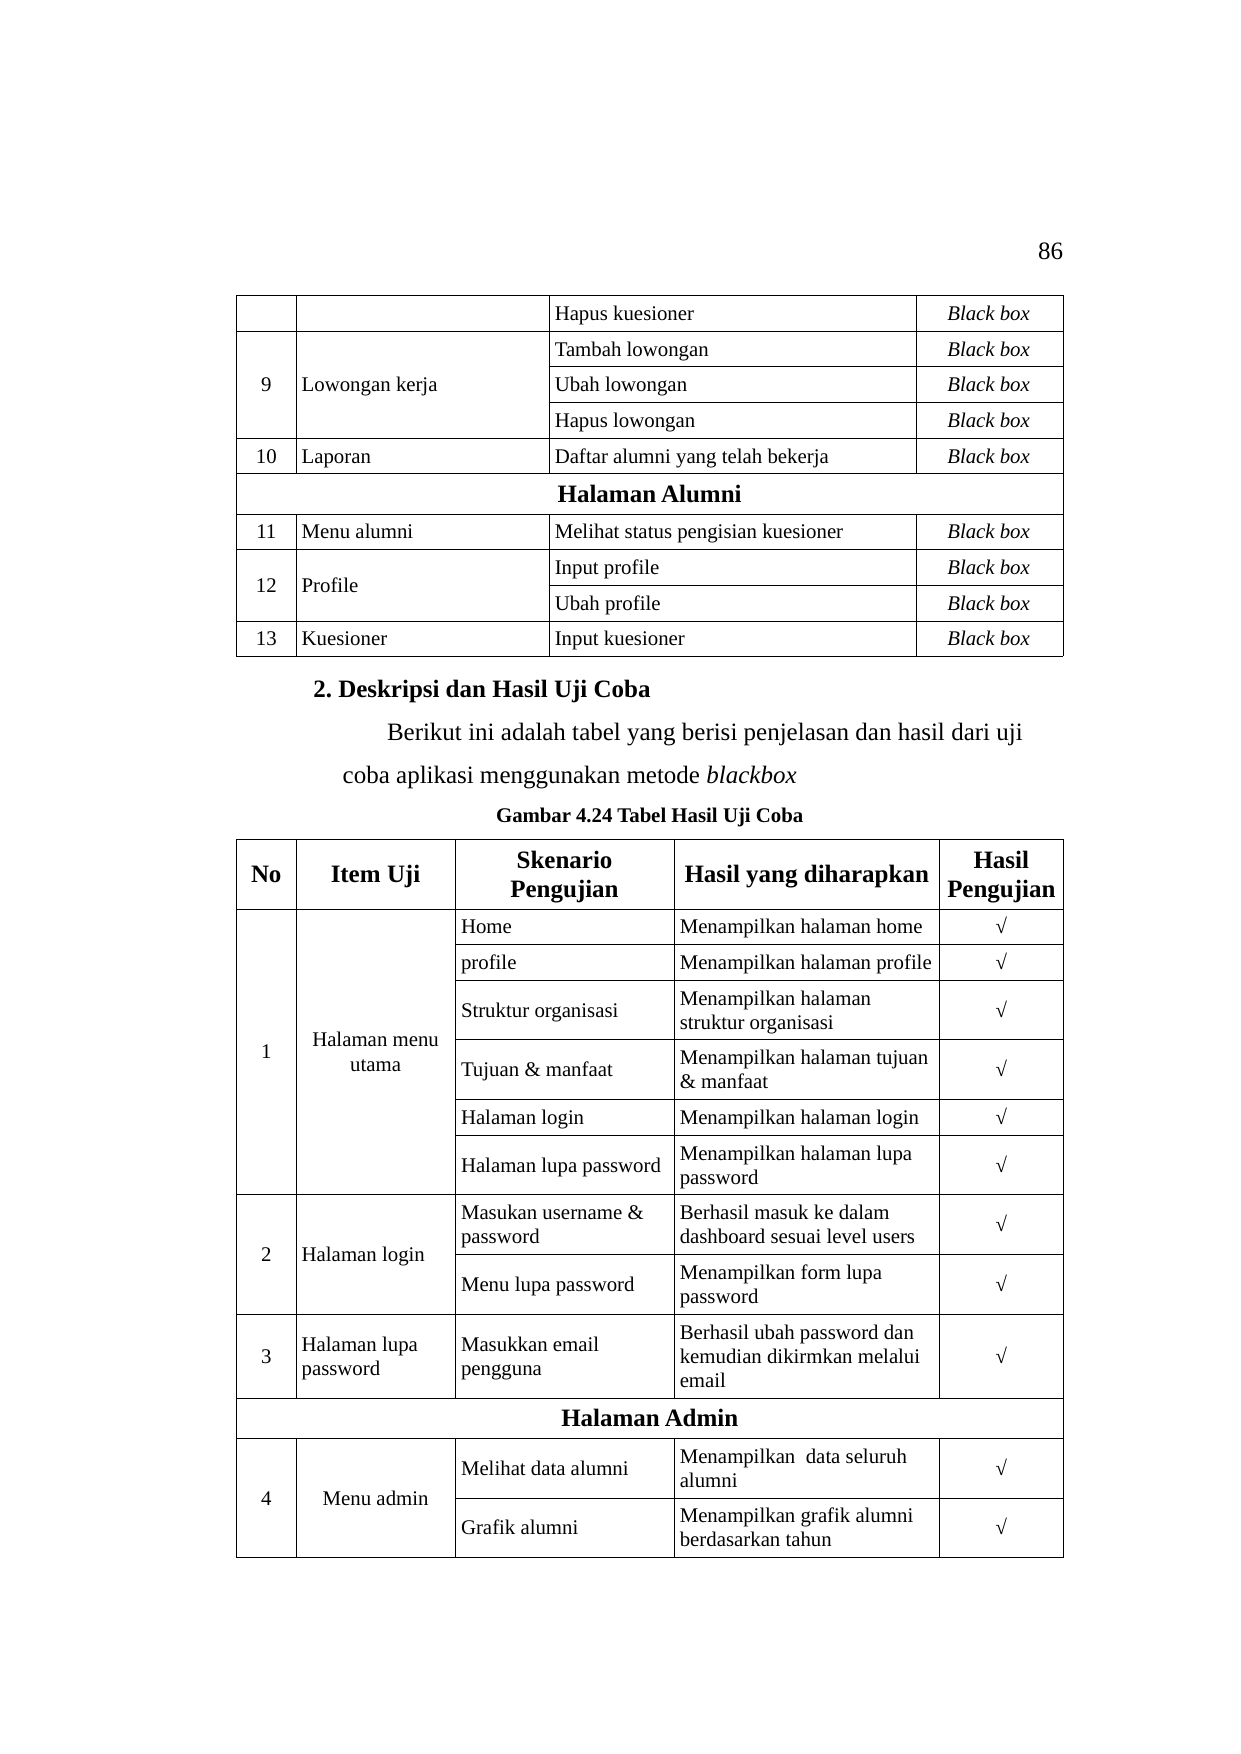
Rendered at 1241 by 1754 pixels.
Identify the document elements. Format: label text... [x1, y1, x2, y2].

table_cell √ [940, 945, 1063, 980]
table_cell √ [940, 1100, 1063, 1135]
table_cell Berhasil masuk ke dalam dashboard sesuai level users [675, 1195, 939, 1254]
table_cell Masukkan email pengguna [456, 1315, 674, 1397]
table_header No [237, 840, 296, 908]
table_cell Menu alumni [297, 515, 549, 549]
table_cell 10 [237, 439, 296, 473]
table_cell Lowongan kerja [297, 332, 549, 438]
table_cell Black box [917, 439, 1063, 473]
table_cell √ [940, 981, 1063, 1039]
table_cell profile [456, 945, 674, 980]
table_cell Black box [917, 367, 1063, 402]
table_cell Halaman lupa password [297, 1315, 455, 1397]
table_cell Halaman login [456, 1100, 674, 1135]
table_cell Masukan username & password [456, 1195, 674, 1254]
table_cell Menampilkan halaman tujuan & manfaat [675, 1040, 939, 1099]
table_cell Black box [917, 403, 1063, 438]
table_cell Home [456, 910, 674, 944]
table_cell √ [940, 1315, 1063, 1397]
table_header Skenario Pengujian [456, 840, 674, 908]
table_cell Daftar alumni yang telah bekerja [550, 439, 916, 473]
table_cell Profile [297, 550, 549, 621]
table_cell √ [940, 1499, 1063, 1557]
table_header Hasil yang diharapkan [675, 840, 939, 908]
table_cell Hapus lowongan [550, 403, 916, 438]
table_cell 11 [237, 515, 296, 549]
table_cell Laporan [297, 439, 549, 473]
table_cell Halaman Alumni [237, 474, 1063, 514]
table_cell Hapus kuesioner [550, 296, 916, 331]
table_cell Black box [917, 622, 1063, 656]
table_cell Tambah lowongan [550, 332, 916, 366]
table_cell Black box [917, 515, 1063, 549]
table_cell Menampilkan halaman lupa password [675, 1136, 939, 1194]
table_cell √ [940, 1439, 1063, 1497]
table_cell 4 [237, 1439, 296, 1557]
text Gambar 4.24 Tabel Hasil Uji Coba [236, 803, 1063, 827]
table_cell Menampilkan grafik alumni berdasarkan tahun [675, 1499, 939, 1557]
table_cell Halaman menu utama [297, 910, 455, 1194]
table_cell 3 [237, 1315, 296, 1397]
table_cell √ [940, 1255, 1063, 1314]
table_cell Tujuan & manfaat [456, 1040, 674, 1099]
table_cell Berhasil ubah password dan kemudian dikirmkan melalui email [675, 1315, 939, 1397]
table_cell Input profile [550, 550, 916, 585]
table_cell Menampilkan halaman profile [675, 945, 939, 980]
table_cell Halaman lupa password [456, 1136, 674, 1194]
table_cell Halaman Admin [237, 1399, 1063, 1438]
table_cell Black box [917, 586, 1063, 621]
table_cell Menampilkan halaman struktur organisasi [675, 981, 939, 1039]
table_cell Ubah profile [550, 586, 916, 621]
table_cell Black box [917, 332, 1063, 366]
table_cell Input kuesioner [550, 622, 916, 656]
table_cell Menampilkan halaman home [675, 910, 939, 944]
table_cell 2 [237, 1195, 296, 1314]
table_cell Melihat data alumni [456, 1439, 674, 1497]
table_cell 12 [237, 550, 296, 621]
table_cell √ [940, 1195, 1063, 1254]
table_header Item Uji [297, 840, 455, 908]
table_cell Halaman login [297, 1195, 455, 1314]
table_cell 1 [237, 910, 296, 1194]
table_cell Struktur organisasi [456, 981, 674, 1039]
table_cell 13 [237, 622, 296, 656]
table_cell Grafik alumni [456, 1499, 674, 1557]
table_cell Menu admin [297, 1439, 455, 1557]
table_cell √ [940, 910, 1063, 944]
table_cell √ [940, 1136, 1063, 1194]
table_cell Menu lupa password [456, 1255, 674, 1314]
table_header Hasil Pengujian [940, 840, 1063, 908]
table_cell Kuesioner [297, 622, 549, 656]
table_cell √ [940, 1040, 1063, 1099]
table_cell Menampilkan halaman login [675, 1100, 939, 1135]
table_cell Menampilkan form lupa password [675, 1255, 939, 1314]
table_cell Black box [917, 550, 1063, 585]
table_cell Ubah lowongan [550, 367, 916, 402]
table_cell Menampilkan data seluruh alumni [675, 1439, 939, 1497]
table_cell [237, 296, 296, 331]
table_cell [297, 296, 549, 331]
table_cell Black box [917, 296, 1063, 331]
table_cell 9 [237, 332, 296, 438]
table_cell Melihat status pengisian kuesioner [550, 515, 916, 549]
list Berikut ini adalah tabel yang berisi penjelasan dan hasil dari uji coba aplikasi menggunakan metode blackbox [342, 717, 1063, 789]
list 2. Deskripsi dan Hasil Uji Coba [313, 674, 1063, 703]
